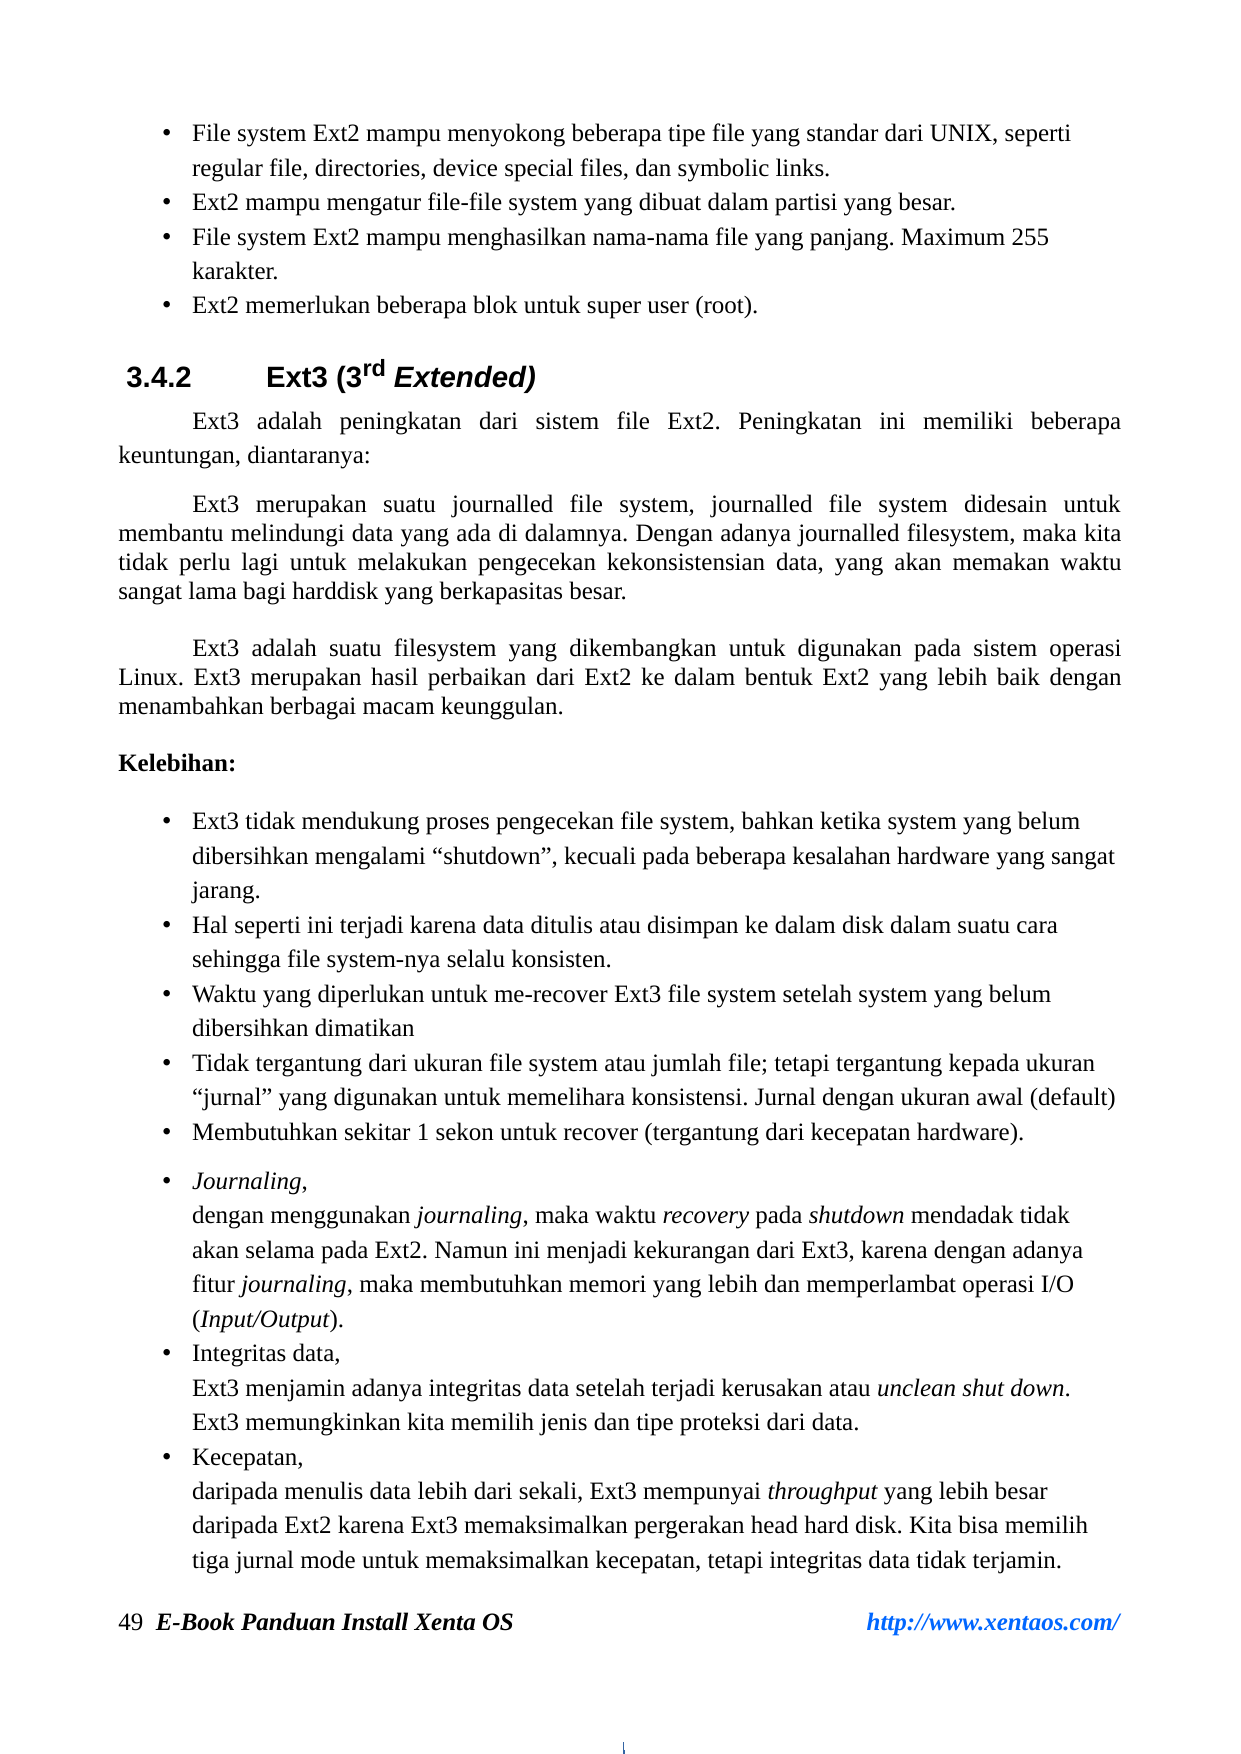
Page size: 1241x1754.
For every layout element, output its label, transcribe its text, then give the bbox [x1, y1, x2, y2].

list Hal seperti ini terjadi karena data ditulis atau disimpan ke dalam disk dalam suatu cara sehingga file system-nya selalu konsisten. [162, 910, 1122, 973]
list Ext3 tidak mendukung proses pengecekan file system, bahkan ketika system yang belum dibersihkan mengalami “shutdown”, kecuali pada beberapa kesalahan hardware yang sangat jarang. [162, 806, 1122, 904]
list Ext2 mampu mengatur file-file system yang dibuat dalam partisi yang besar. [162, 187, 1122, 216]
list Journaling, dengan menggunakan journaling, maka waktu recovery pada shutdown mendadak tidak akan selama pada Ext2. Namun ini menjadi kekurangan dari Ext3, karena dengan adanya fitur journaling, maka membutuhkan memori yang lebih dan memperlambat operasi I/O (Input/Output). [162, 1166, 1122, 1332]
subtitle Ext3 (3rd Extended) [118, 354, 1122, 393]
list Integritas data, Ext3 menjamin adanya integritas data setelah terjadi kerusakan atau unclean shut down. Ext3 memungkinkan kita memilih jenis dan tipe proteksi dari data. [162, 1338, 1122, 1436]
list Waktu yang diperlukan untuk me-recover Ext3 file system setelah system yang belum dibersihkan dimatikan [162, 979, 1122, 1042]
list Kecepatan, daripada menulis data lebih dari sekali, Ext3 mempunyai throughput yang lebih besar daripada Ext2 karena Ext3 memaksimalkan pergerakan head hard disk. Kita bisa memilih tiga jurnal mode untuk memaksimalkan kecepatan, tetapi integritas data tidak terjamin. [162, 1442, 1122, 1574]
list Tidak tergantung dari ukuran file system atau jumlah file; tetapi tergantung kepada ukuran “jurnal” yang digunakan untuk memelihara konsistensi. Jurnal dengan ukuran awal (default) [162, 1048, 1122, 1111]
list File system Ext2 mampu menghasilkan nama-nama file yang panjang. Maximum 255 karakter. [162, 222, 1122, 285]
text Ext3 merupakan suatu journalled file system, journalled file system didesain untuk membantu melindungi data yang ada di dalamnya. Dengan adanya journalled filesystem, maka kita tidak perlu lagi untuk melakukan pengecekan kekonsistensian data, yang akan memakan waktu sangat lama bagi harddisk yang berkapasitas besar. [118, 489, 1122, 604]
list Membutuhkan sekitar 1 sekon untuk recover (tergantung dari kecepatan hardware). [162, 1117, 1122, 1146]
text Kelebihan: [118, 748, 1122, 777]
text Ext3 adalah peningkatan dari sistem file Ext2. Peningkatan ini memiliki beberapa keuntungan, diantaranya: [118, 406, 1122, 469]
list Ext2 memerlukan beberapa blok untuk super user (root). [162, 291, 1122, 319]
text Ext3 adalah suatu filesystem yang dikembangkan untuk digunakan pada sistem operasi Linux. Ext3 merupakan hasil perbaikan dari Ext2 ke dalam bentuk Ext2 yang lebih baik dengan menambahkan berbagai macam keunggulan. [118, 633, 1122, 719]
list File system Ext2 mampu menyokong beberapa tipe file yang standar dari UNIX, seperti regular file, directories, device special files, dan symbolic links. [162, 118, 1122, 181]
